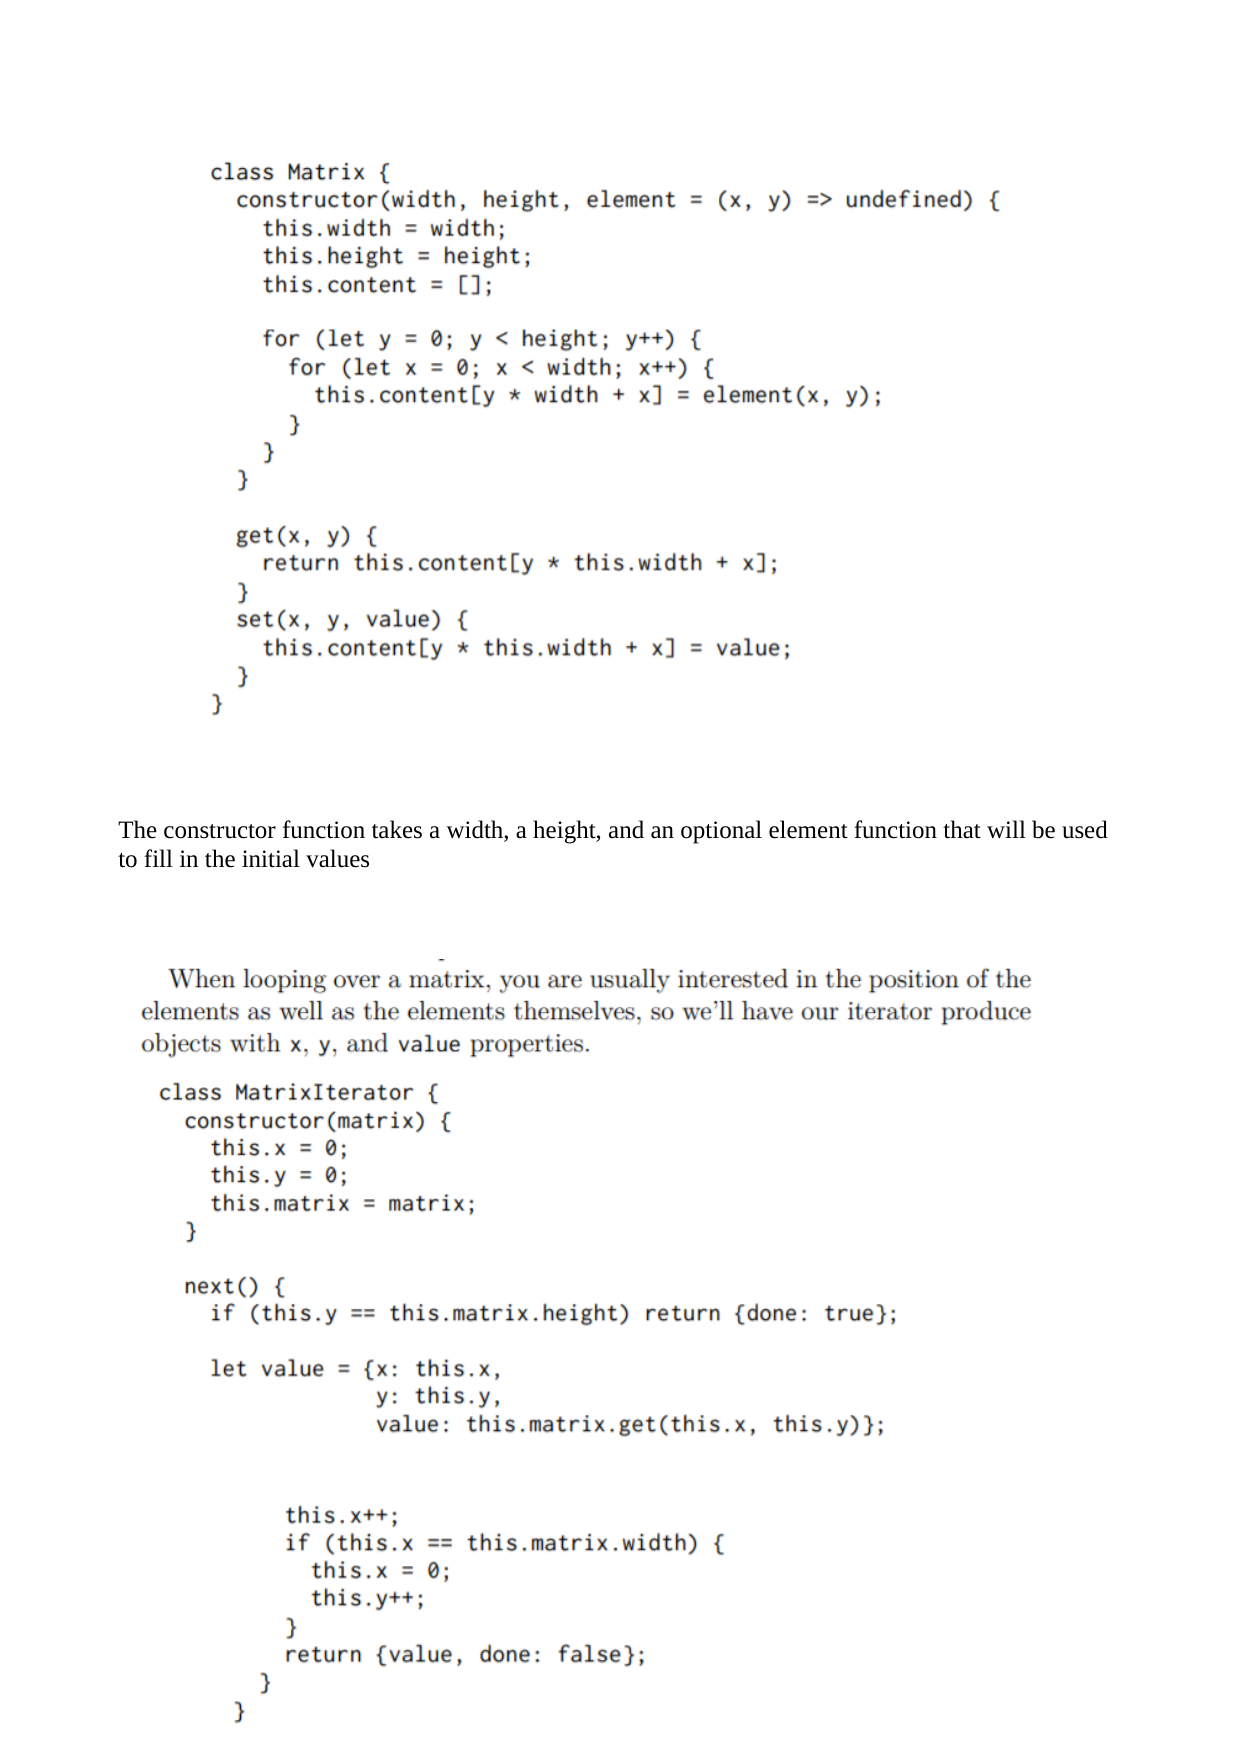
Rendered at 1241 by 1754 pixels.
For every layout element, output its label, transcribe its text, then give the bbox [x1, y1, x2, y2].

text The constructor function takes a width, a height, and an optional element function that will be used to fill in the initial values [118, 816, 1122, 873]
picture [170, 118, 1071, 730]
picture [118, 959, 1123, 1754]
